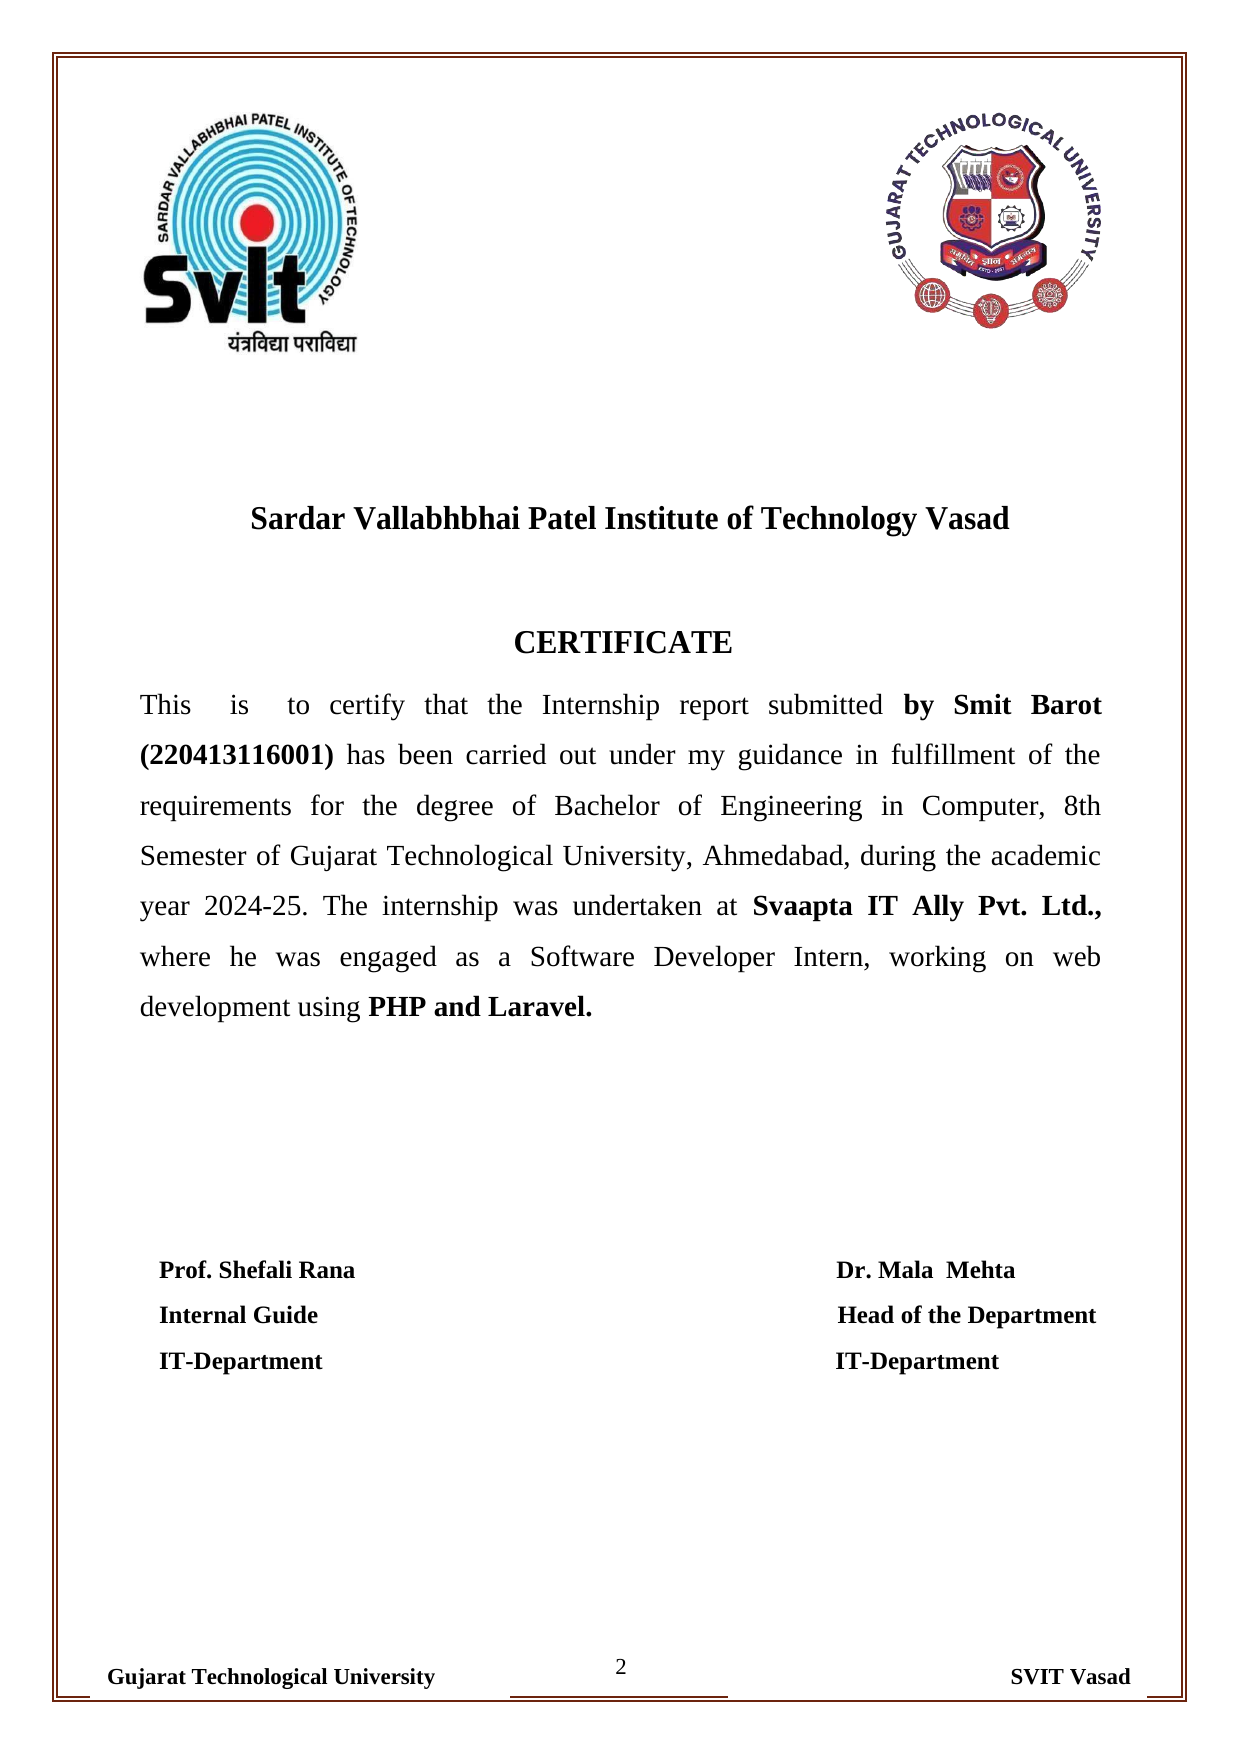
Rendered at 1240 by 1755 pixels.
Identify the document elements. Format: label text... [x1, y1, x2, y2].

text Prof. Shefali Rana Dr. Mala Mehta [159, 1255, 1102, 1284]
text This is to certify that the Internship report submitted by Smit Barot (220413116001) has been carried out under my guidance in fulfillment of the requirements for the degree of Bachelor of Engineering in Computer, 8th Semester of Gujarat Technological University, Ahmedabad, during the academic year 2024-25. The internship was undertaken at Svaapta IT Ally Pvt. Ltd., where he was engaged as a Software Developer Intern, working on web development using PHP and Laravel. [139, 687, 1102, 1022]
text Internal Guide Head of the Department [159, 1301, 1102, 1329]
text IT-Department IT-Department [159, 1346, 1102, 1375]
subtitle CERTIFICATE [155, 622, 1091, 661]
picture [139, 112, 359, 355]
subtitle Sardar Vallabhbhai Patel Institute of Technology Vasad [155, 498, 1091, 537]
picture [885, 112, 1101, 329]
